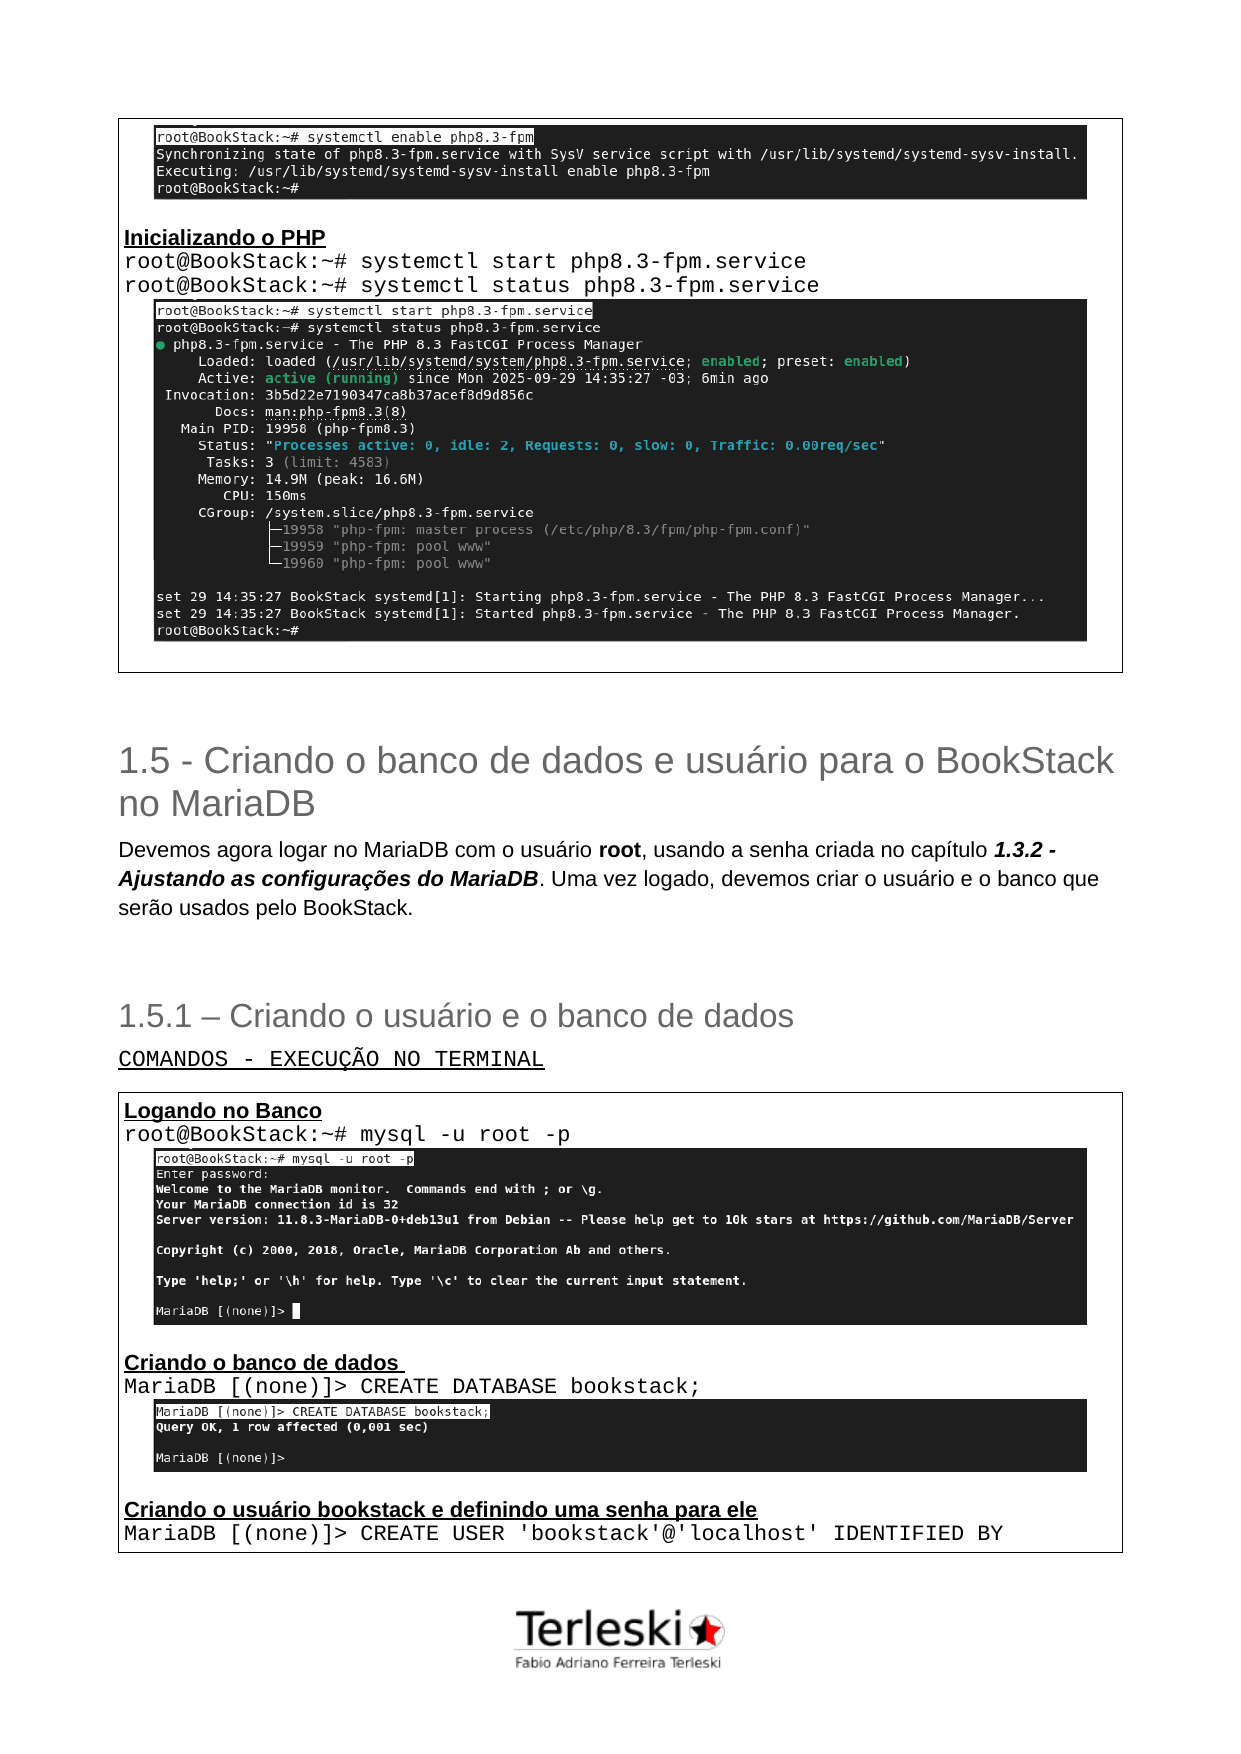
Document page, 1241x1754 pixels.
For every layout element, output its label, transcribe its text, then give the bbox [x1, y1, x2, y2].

picture [153, 299, 1087, 642]
picture [153, 1399, 1087, 1472]
picture [513, 1607, 727, 1673]
subtitle 1.5 - Criando o banco de dados e usuário para o BookStack no MariaDB [118, 738, 1122, 824]
picture [153, 125, 1087, 200]
picture [153, 1148, 1087, 1325]
table_header Logando no Banco root@BookStack:~# mysql -u root -p Criando o banco de dados MariaDB [(none)]> CREATE DATABASE bookstack; Criando o usuário bookstack e definindo uma senha para ele MariaDB [(none)]> CREATE USER 'bookstack'@'localhost' IDENTIFIED BY [119, 1093, 1122, 1552]
table_header Inicializando o PHP root@BookStack:~# systemctl start php8.3-fpm.service root@BookStack:~# systemctl status php8.3-fpm.service [119, 119, 1122, 672]
text COMANDOS - EXECUÇÃO NO TERMINAL [118, 1047, 1122, 1073]
text Devemos agora logar no MariaDB com o usuário root, usando a senha criada no capítulo 1.3.2 - Ajustando as configurações do MariaDB. Uma vez logado, devemos criar o usuário e o banco que serão usados pelo BookStack. [118, 837, 1122, 920]
subtitle 1.5.1 – Criando o usuário e o banco de dados [118, 996, 1122, 1035]
